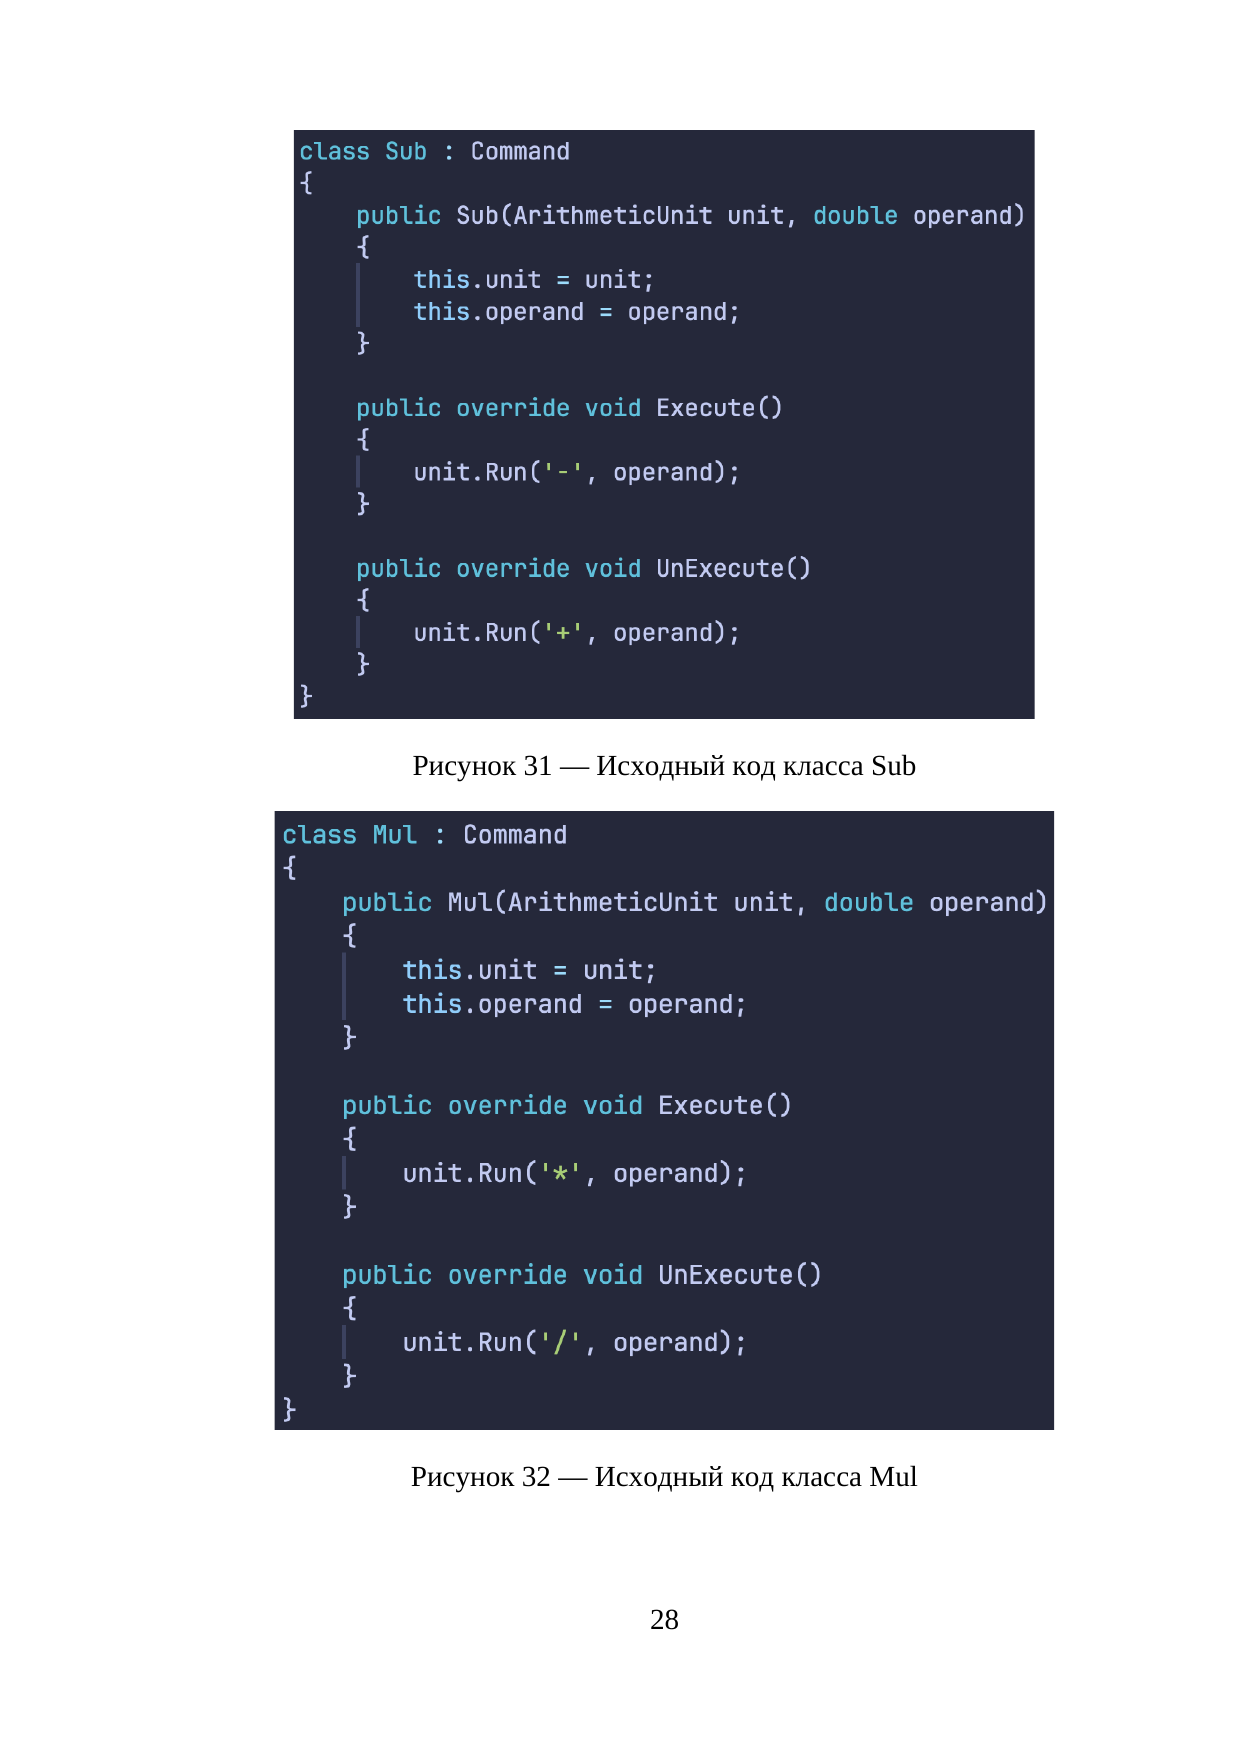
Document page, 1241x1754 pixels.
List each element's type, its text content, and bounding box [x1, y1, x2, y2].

picture [274, 811, 1055, 1430]
text Рисунок 32 — Исходный код класса Mul [177, 811, 1152, 1493]
picture [293, 130, 1035, 719]
text Рисунок 31 — Исходный код класса Sub [177, 131, 1152, 782]
